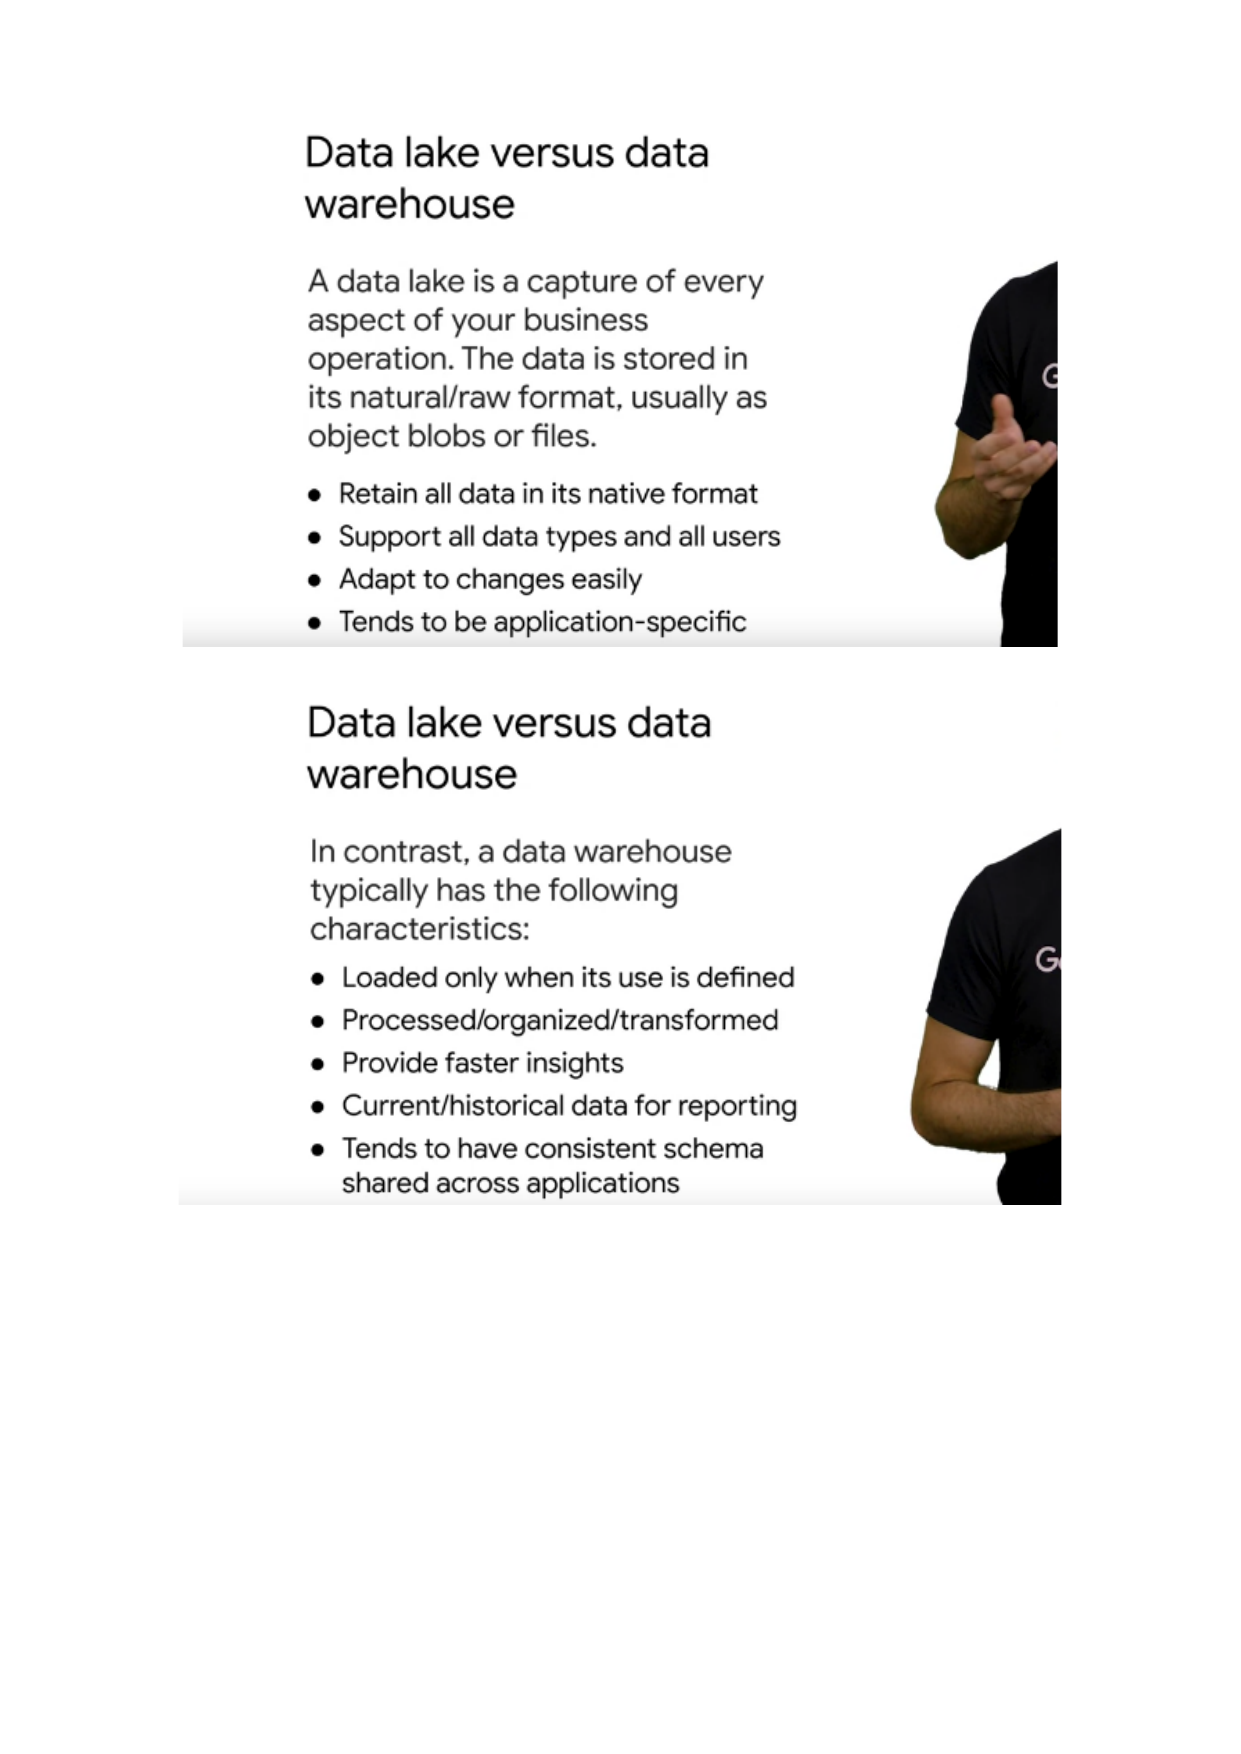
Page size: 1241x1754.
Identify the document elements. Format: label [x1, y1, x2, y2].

picture [182, 118, 1058, 647]
picture [178, 675, 1062, 1205]
